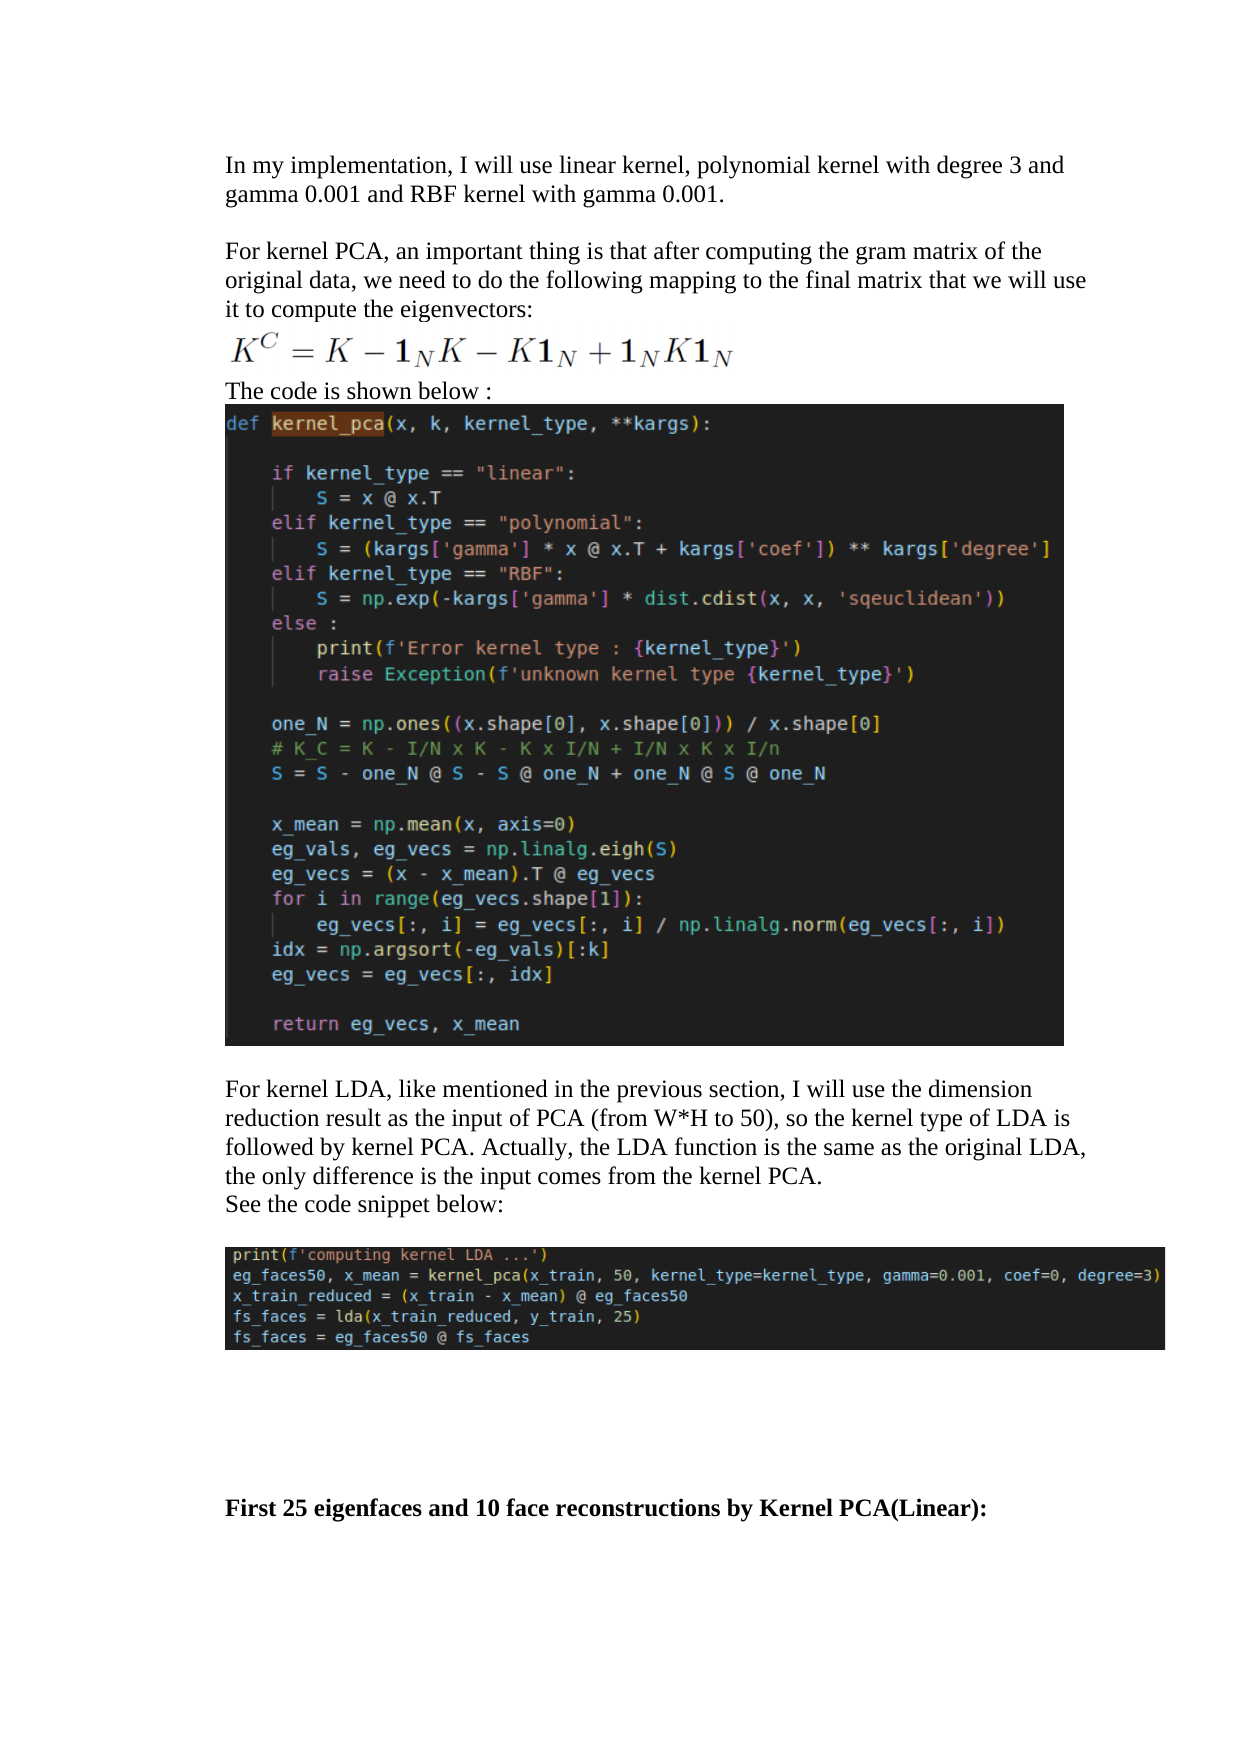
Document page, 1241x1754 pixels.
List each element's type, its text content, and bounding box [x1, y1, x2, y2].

text The code is shown below : [225, 376, 1090, 1046]
picture [225, 322, 734, 376]
text In my implementation, I will use linear kernel, polynomial kernel with degree 3 and gamma 0.001 and RBF kernel with gamma 0.001. [225, 150, 1090, 207]
text For kernel LDA, like mentioned in the previous section, I will use the dimension reduction result as the input of PCA (from W*H to 50), so the kernel type of LDA is followed by kernel PCA. Actually, the LDA function is the same as the original LDA, the only difference is the input comes from the kernel PCA. [225, 1074, 1090, 1189]
text First 25 eigenfaces and 10 face reconstructions by Kernel PCA(Linear): [225, 1493, 1090, 1522]
text See the code snippet below: [225, 1189, 1090, 1218]
picture [225, 404, 1064, 1046]
text For kernel PCA, an important thing is that after computing the gram matrix of the original data, we need to do the following mapping to the final matrix that we will use it to compute the eigenvectors: [225, 236, 1090, 322]
picture [225, 1247, 1166, 1350]
